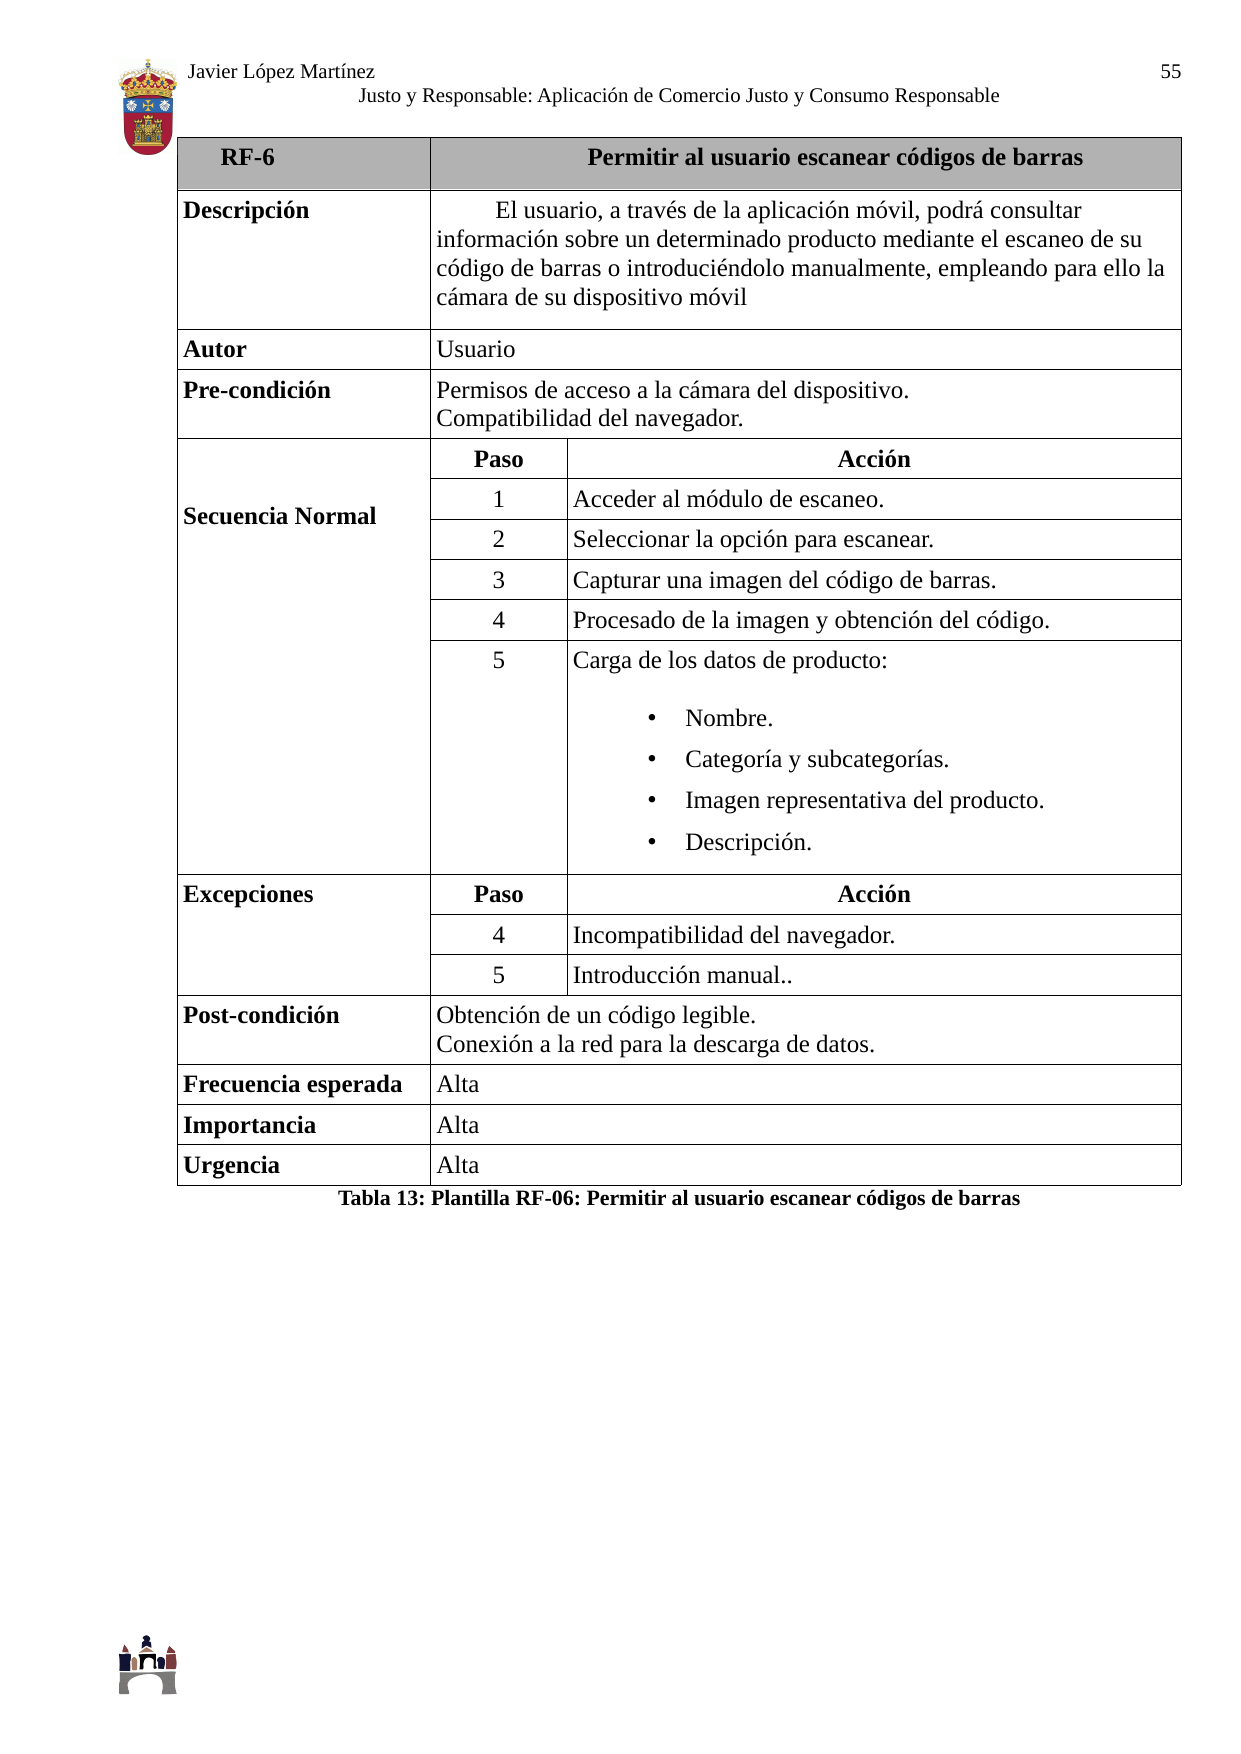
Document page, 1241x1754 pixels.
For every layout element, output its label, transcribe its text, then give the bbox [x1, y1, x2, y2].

table_cell Acción [568, 875, 1181, 914]
table_cell Post-condición [178, 996, 430, 1063]
table_cell 4 [431, 915, 567, 954]
table_cell Capturar una imagen del código de barras. [568, 560, 1181, 599]
table_cell Usuario [431, 330, 1181, 369]
table_cell Acceder al módulo de escaneo. [568, 479, 1181, 518]
table_cell 4 [431, 600, 567, 639]
table_cell 1 [431, 479, 567, 518]
table_cell Autor [178, 330, 430, 369]
table_cell Obtención de un código legible. Conexión a la red para la descarga de datos. [431, 996, 1181, 1063]
table_cell Urgencia [178, 1145, 430, 1184]
table_cell Secuencia Normal [178, 439, 430, 873]
table_cell Paso [431, 875, 567, 914]
table_cell Alta [431, 1065, 1181, 1104]
table_cell 3 [431, 560, 567, 599]
table_header Permitir al usuario escanear códigos de barras [431, 138, 1181, 189]
table_cell Alta [431, 1105, 1181, 1144]
table_cell Paso [431, 439, 567, 478]
table_cell 5 [431, 955, 567, 994]
table_cell Importancia [178, 1105, 430, 1144]
table_cell Acción [568, 439, 1181, 478]
table_header [178, 138, 430, 189]
table_cell Excepciones [178, 875, 430, 994]
table_cell Procesado de la imagen y obtención del código. [568, 600, 1181, 639]
table_cell Alta [431, 1145, 1181, 1184]
table_cell Frecuencia esperada [178, 1065, 430, 1104]
table_cell Descripción [178, 191, 430, 328]
picture [118, 59, 178, 155]
table_cell 2 [431, 520, 567, 559]
table_cell Pre-condición [178, 370, 430, 438]
table_cell 5 [431, 641, 567, 873]
table_cell Introducción manual.. [568, 955, 1181, 994]
table_cell Permisos de acceso a la cámara del dispositivo. Compatibilidad del navegador. [431, 370, 1181, 438]
table_cell Incompatibilidad del navegador. [568, 915, 1181, 954]
table_cell El usuario, a través de la aplicación móvil, podrá consultar información sobre un determinado producto mediante el escaneo de su código de barras o introduciéndolo manualmente, empleando para ello la cámara de su dispositivo móvil [431, 191, 1181, 328]
text Tabla 13: Plantilla RF-06: Permitir al usuario escanear códigos de barras [177, 1186, 1181, 1210]
table_cell Carga de los datos de producto: Nombre. Categoría y subcategorías. Imagen representativa del producto. Descripción. [568, 641, 1181, 873]
table_cell Seleccionar la opción para escanear. [568, 520, 1181, 559]
picture [118, 1634, 178, 1695]
